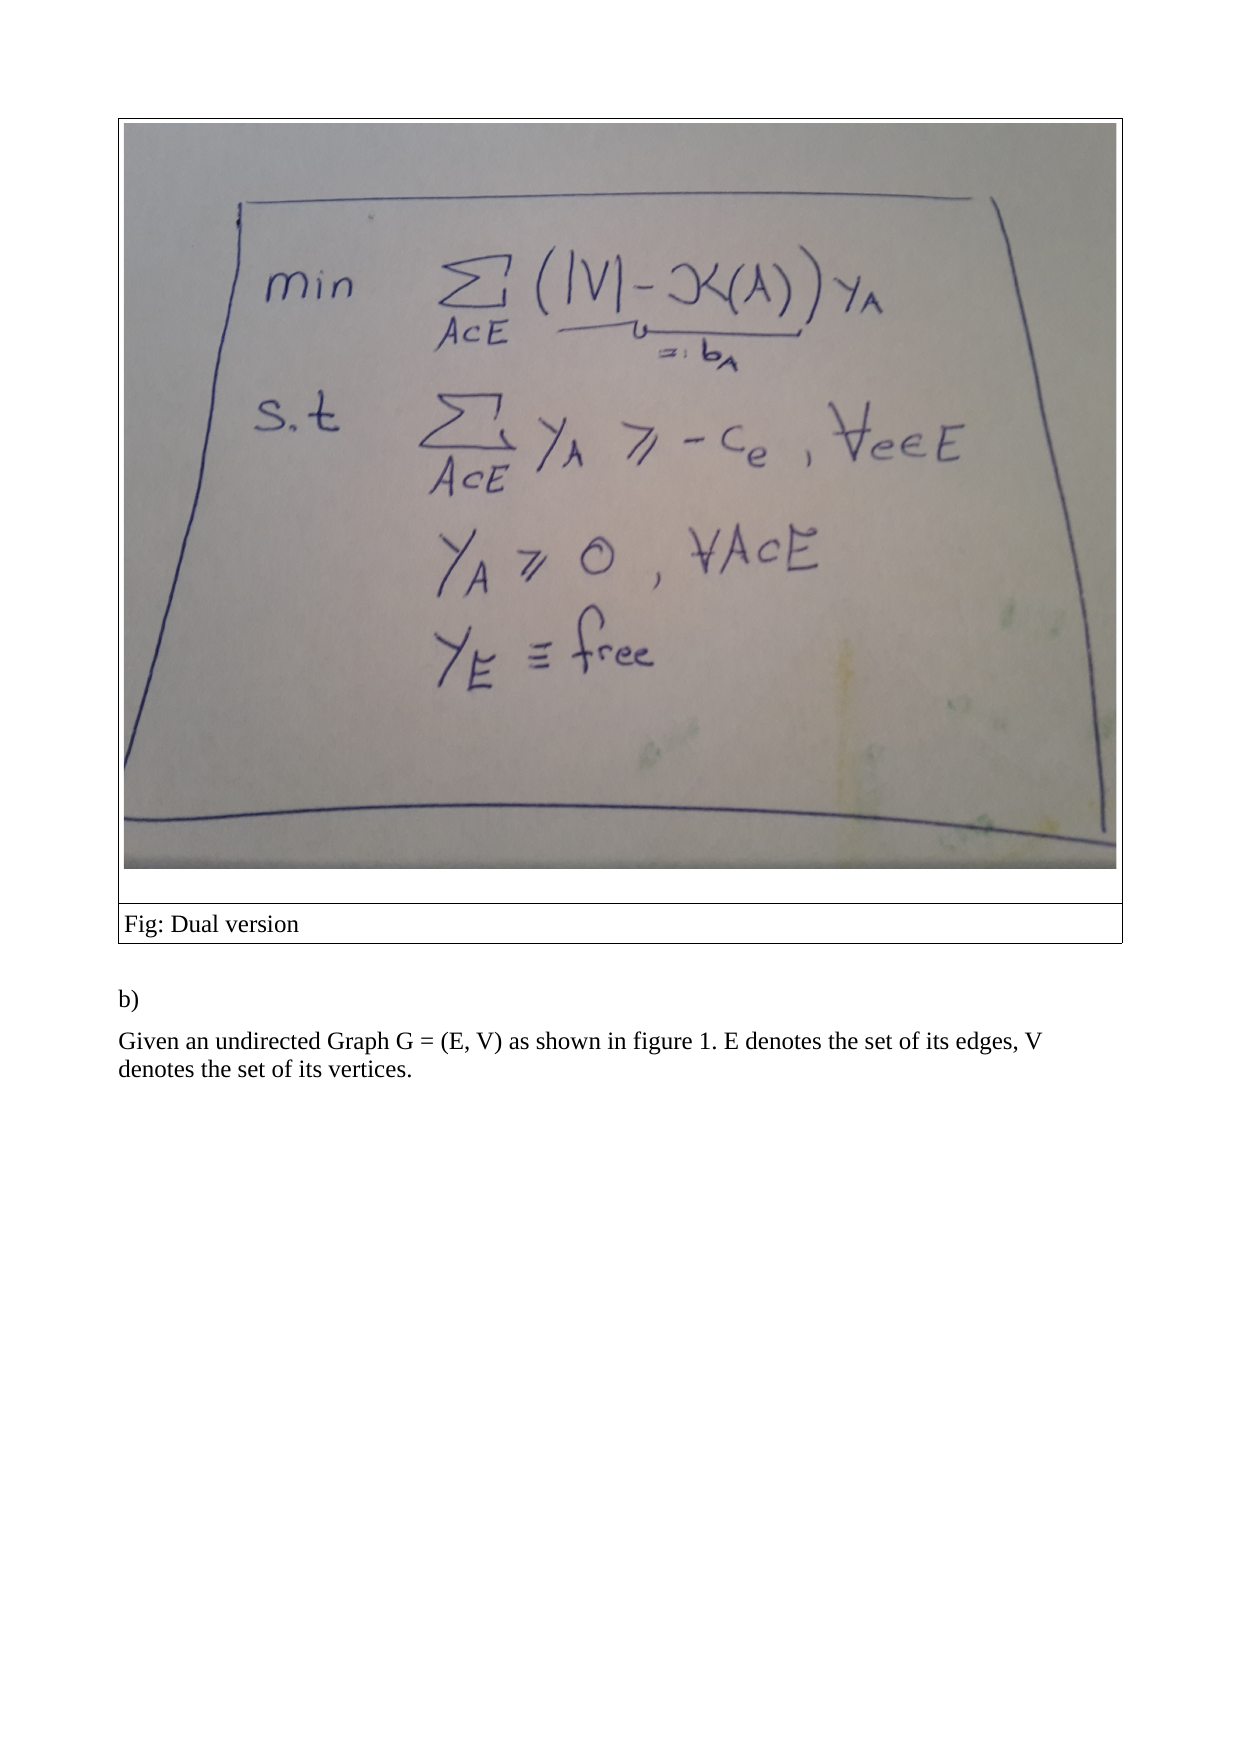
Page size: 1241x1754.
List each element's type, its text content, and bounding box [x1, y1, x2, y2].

text b) [118, 984, 1122, 1013]
picture [123, 123, 1117, 869]
table_header [119, 119, 1122, 903]
text Given an undirected Graph G = (E, V) as shown in figure 1. E denotes the set of its edges, V denotes the set of its vertices. [118, 1026, 1122, 1083]
table_cell Fig: Dual version [119, 904, 1122, 943]
